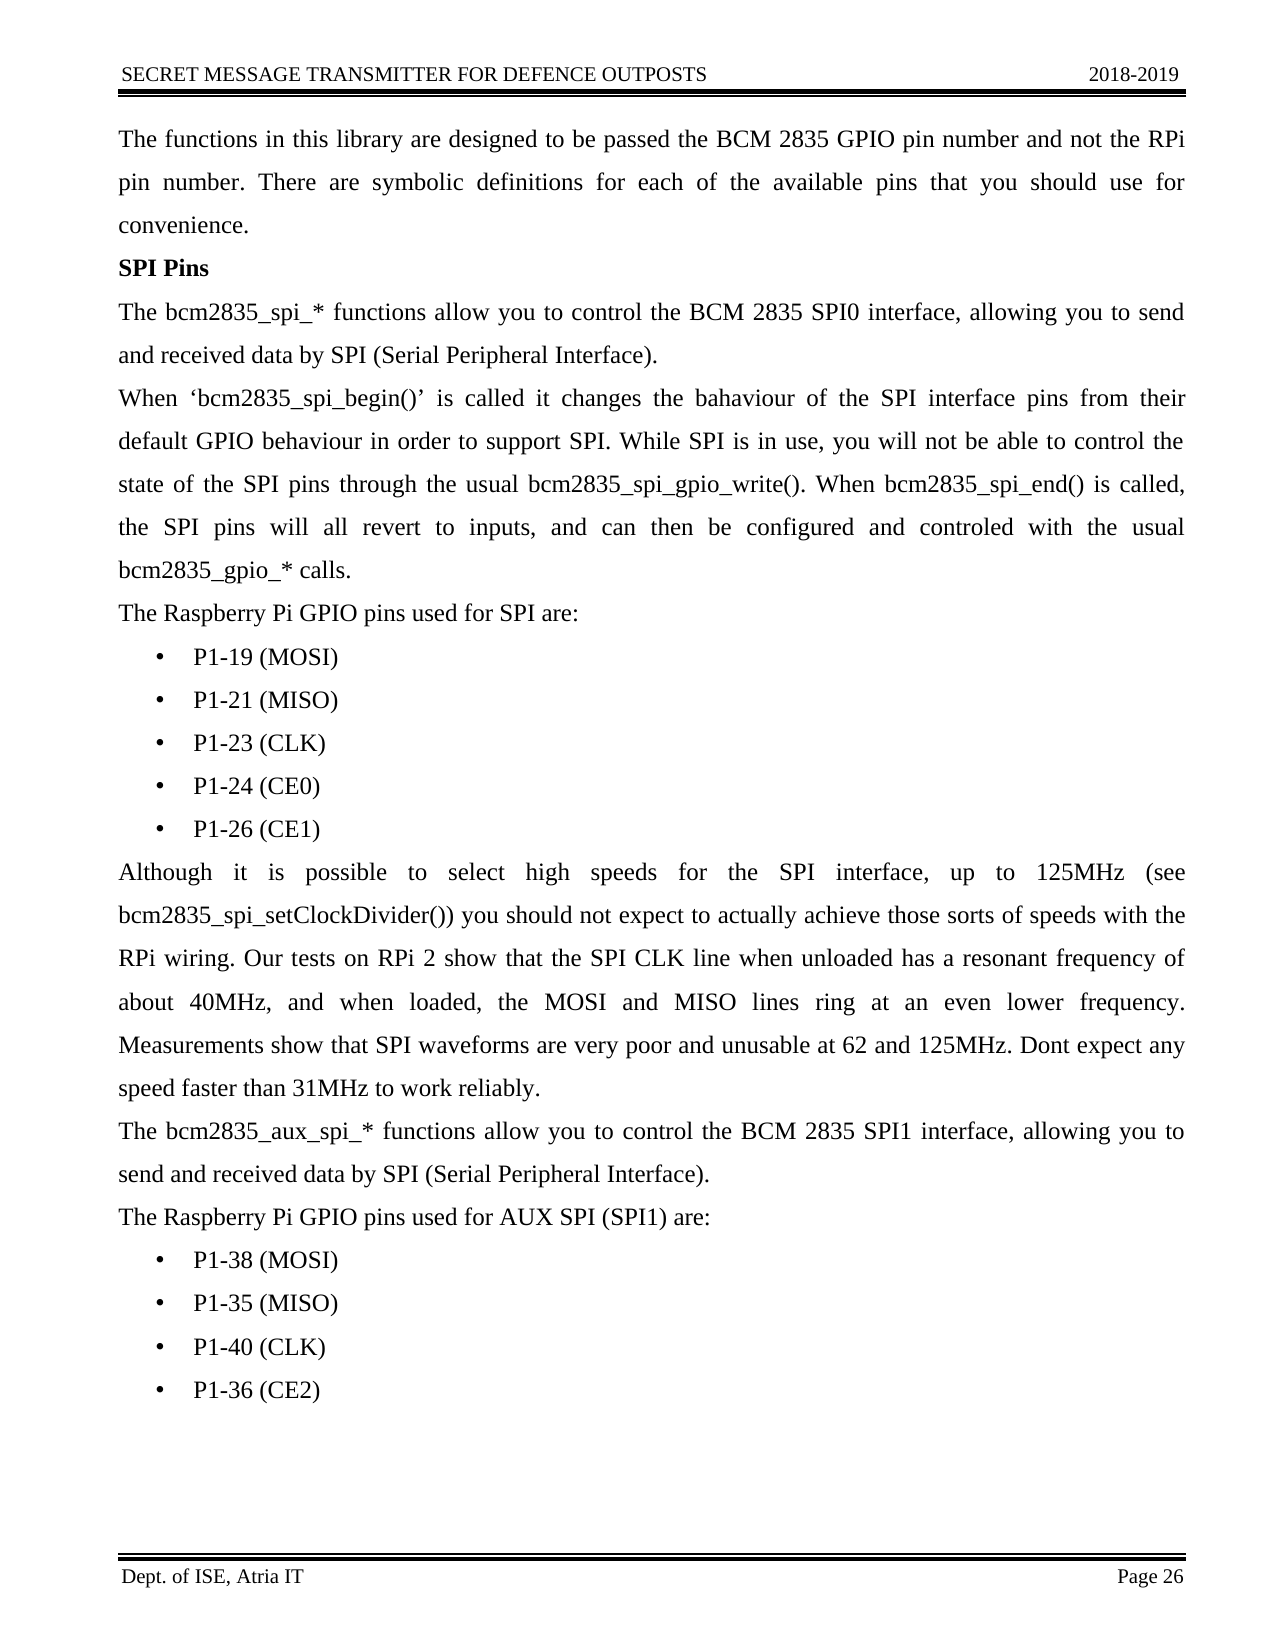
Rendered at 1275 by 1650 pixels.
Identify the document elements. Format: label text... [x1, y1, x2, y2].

list P1-40 (CLK) [156, 1332, 1186, 1360]
list P1-21 (MISO) [156, 685, 1186, 713]
list P1-23 (CLK) [156, 728, 1186, 757]
text The Raspberry Pi GPIO pins used for AUX SPI (SPI1) are: [118, 1202, 1186, 1231]
text The bcm2835_aux_spi_* functions allow you to control the BCM 2835 SPI1 interface, allowing you to send and received data by SPI (Serial Peripheral Interface). [118, 1116, 1186, 1188]
list P1-19 (MOSI) [156, 642, 1186, 670]
text The functions in this library are designed to be passed the BCM 2835 GPIO pin number and not the RPi pin number. There are symbolic definitions for each of the available pins that you should use for convenience. [118, 124, 1186, 239]
list P1-35 (MISO) [156, 1288, 1186, 1317]
text The bcm2835_spi_* functions allow you to control the BCM 2835 SPI0 interface, allowing you to send and received data by SPI (Serial Peripheral Interface). [118, 297, 1186, 368]
list P1-38 (MOSI) [156, 1245, 1186, 1274]
text Although it is possible to select high speeds for the SPI interface, up to 125MHz (see bcm2835_spi_setClockDivider()) you should not expect to actually achieve those sorts of speeds with the RPi wiring. Our tests on RPi 2 show that the SPI CLK line when unloaded has a resonant frequency of about 40MHz, and when loaded, the MOSI and MISO lines ring at an even lower frequency. Measurements show that SPI waveforms are very poor and unusable at 62 and 125MHz. Dont expect any speed faster than 31MHz to work reliably. [118, 857, 1186, 1102]
text SPI Pins [118, 253, 1186, 282]
list P1-26 (CE1) [156, 814, 1186, 843]
list P1-36 (CE2) [156, 1375, 1186, 1403]
list P1-24 (CE0) [156, 771, 1186, 800]
text The Raspberry Pi GPIO pins used for SPI are: [118, 598, 1186, 627]
text When ‘bcm2835_spi_begin()’ is called it changes the bahaviour of the SPI interface pins from their default GPIO behaviour in order to support SPI. While SPI is in use, you will not be able to control the state of the SPI pins through the usual bcm2835_spi_gpio_write(). When bcm2835_spi_end() is called, the SPI pins will all revert to inputs, and can then be configured and controled with the usual bcm2835_gpio_* calls. [118, 383, 1186, 584]
